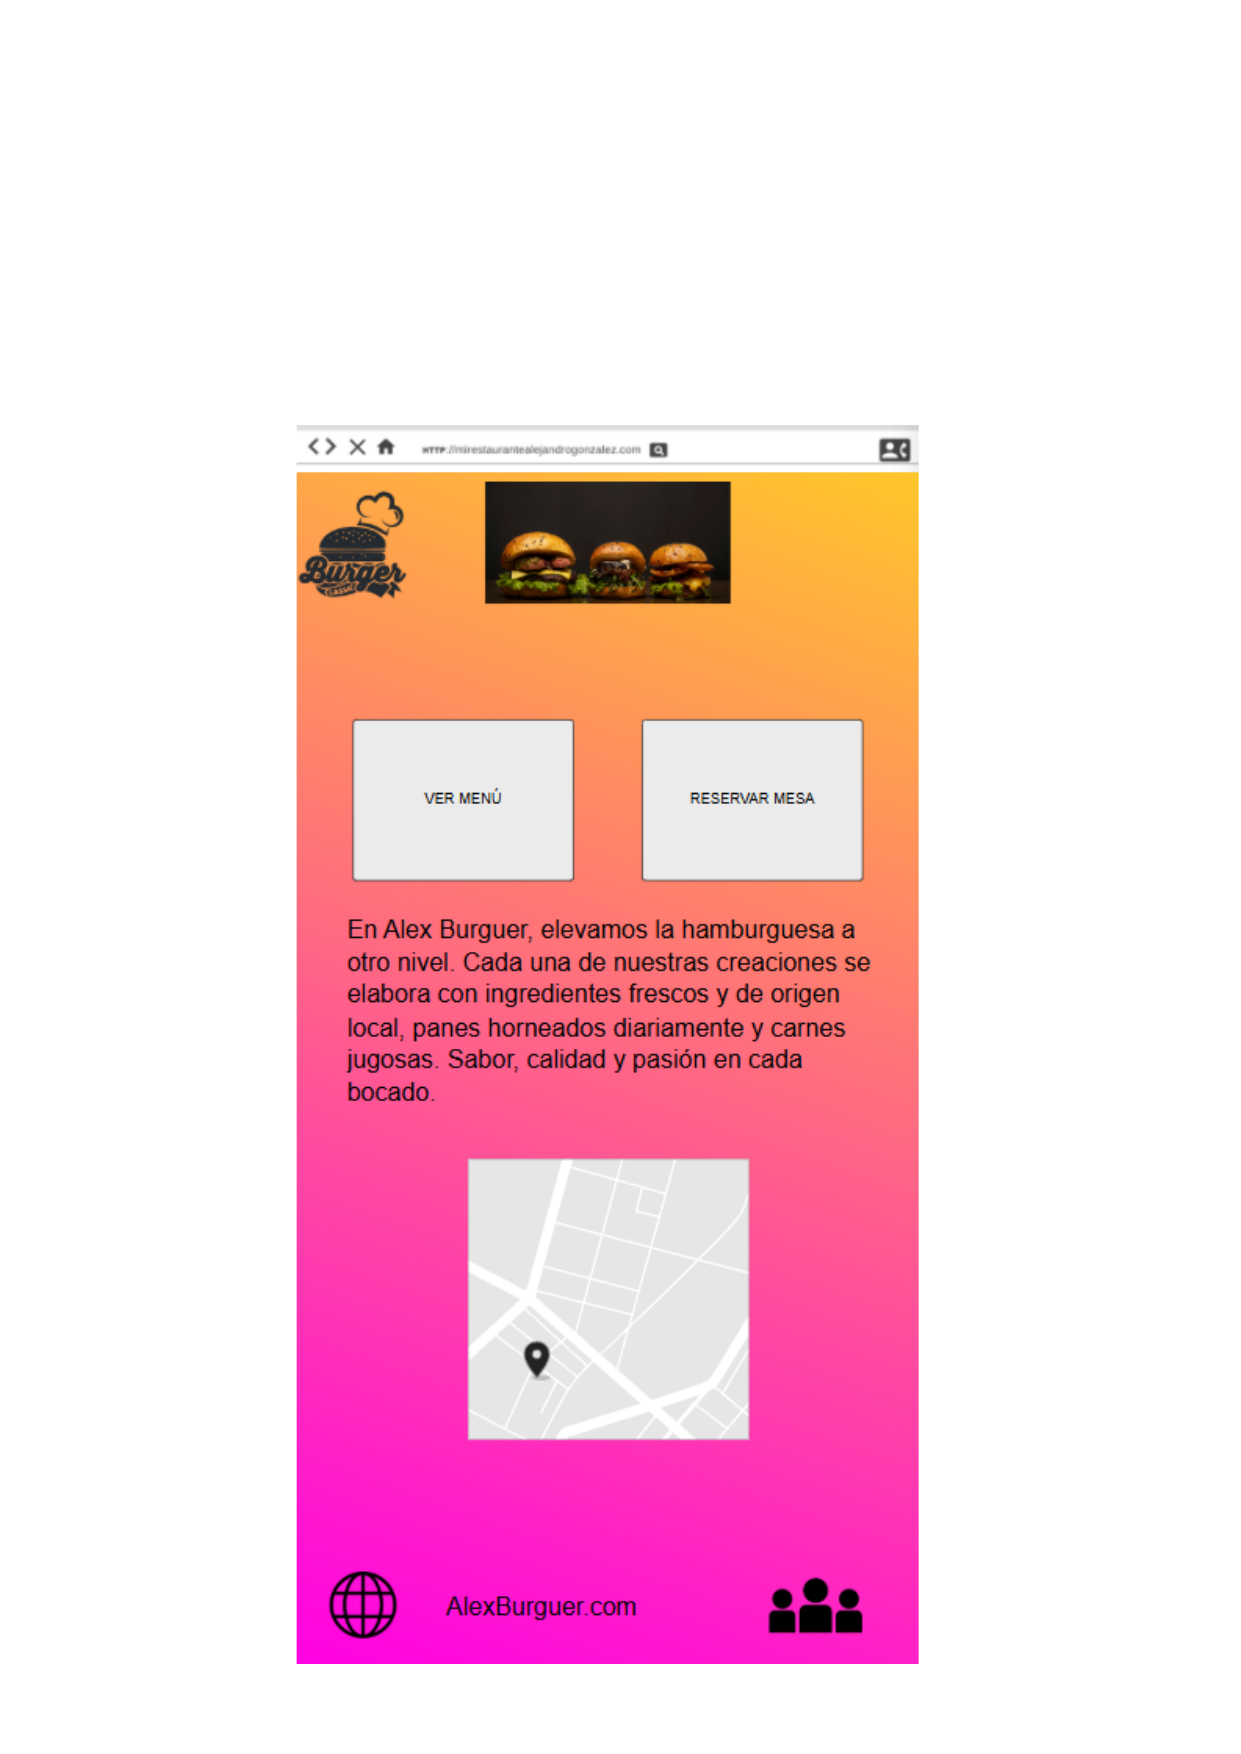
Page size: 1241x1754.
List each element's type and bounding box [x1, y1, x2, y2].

picture [296, 425, 919, 1664]
